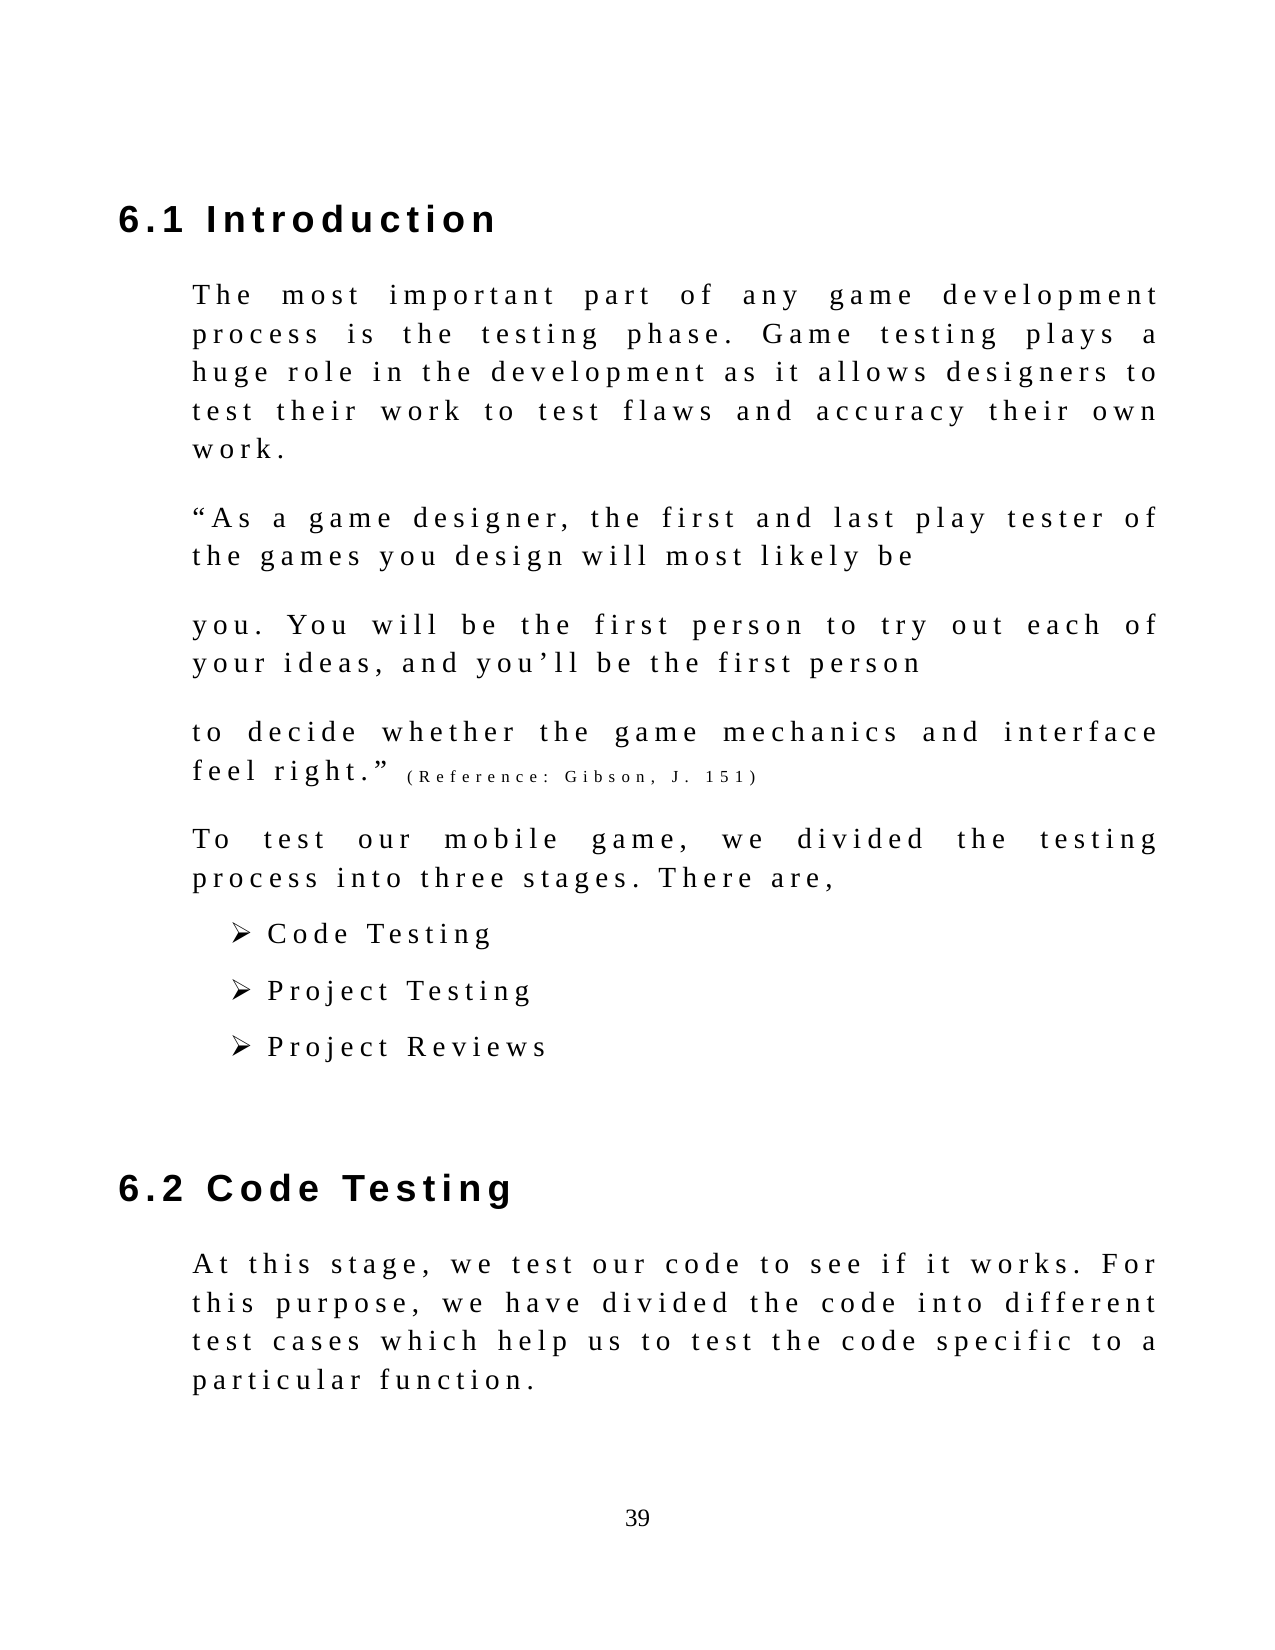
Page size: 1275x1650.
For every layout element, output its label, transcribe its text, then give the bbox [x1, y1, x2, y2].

list Project Testing [229, 973, 1157, 1006]
list Code Testing [229, 916, 1157, 950]
text The most important part of any game development process is the testing phase. Game testing plays a huge role in the development as it allows designers to test their work to test flaws and accuracy their own work. [192, 277, 1157, 465]
text to decide whether the game mechanics and interface feel right.” (Reference: Gibson, J. 151) [192, 714, 1157, 786]
text At this stage, we test our code to see if it works. For this purpose, we have divided the code into different test cases which help us to test the code specific to a particular function. [192, 1246, 1157, 1395]
text To test our mobile game, we divided the testing process into three stages. There are, [192, 821, 1157, 893]
subtitle 6.1 Introduction [118, 197, 1157, 241]
text you. You will be the first person to try out each of your ideas, and you’ll be the first person [192, 607, 1157, 679]
list Project Reviews [229, 1029, 1157, 1063]
subtitle 6.2 Code Testing [118, 1166, 1157, 1210]
text “As a game designer, the first and last play tester of the games you design will most likely be [192, 500, 1157, 572]
